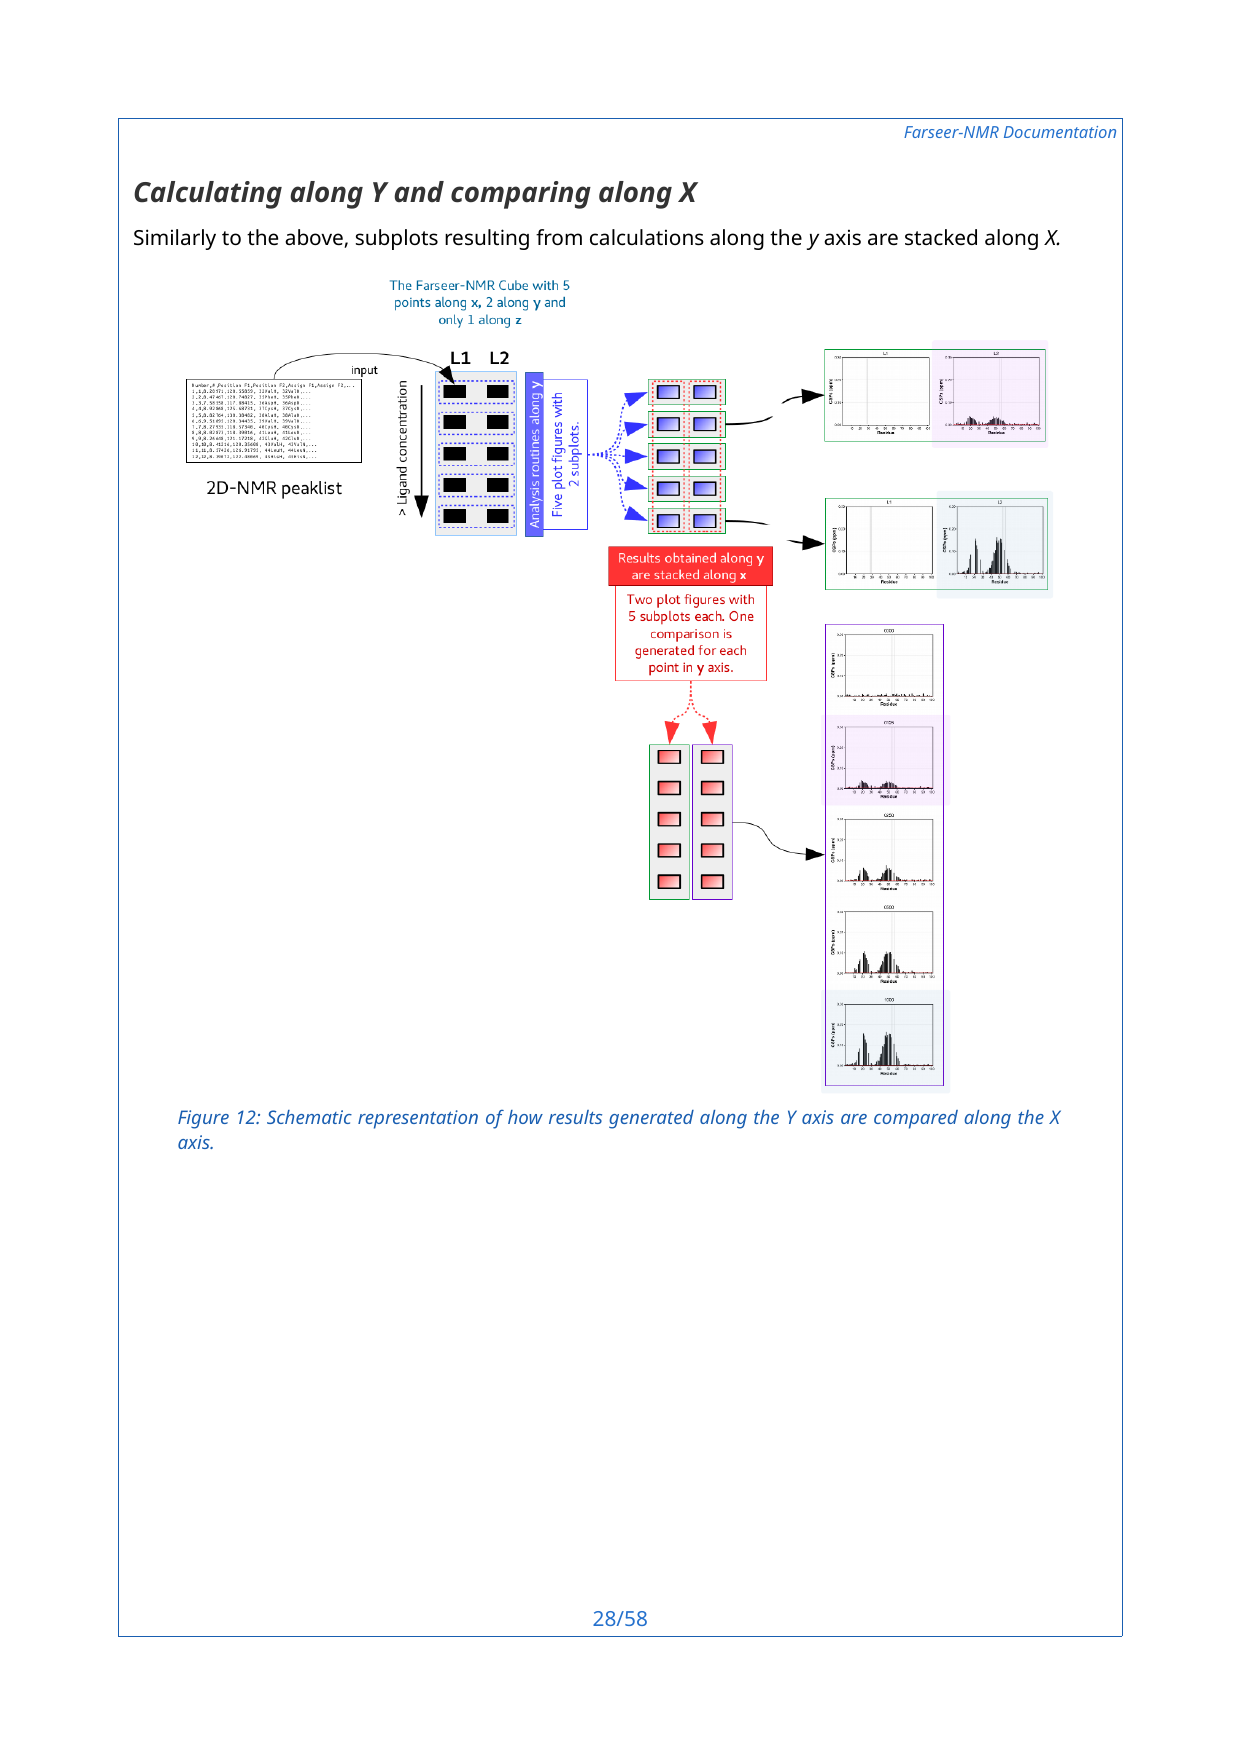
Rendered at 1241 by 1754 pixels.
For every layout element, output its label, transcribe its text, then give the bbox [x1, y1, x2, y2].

subtitle Calculating along Y and comparing along X [133, 173, 1119, 211]
text Figure 12: Schematic representation of how results generated along the Y axis are compared along the X axis. [177, 1099, 1063, 1155]
text Similarly to the above, subplots resulting from calculations along the y axis are stacked along X. [133, 223, 1107, 252]
picture [177, 270, 1063, 1099]
